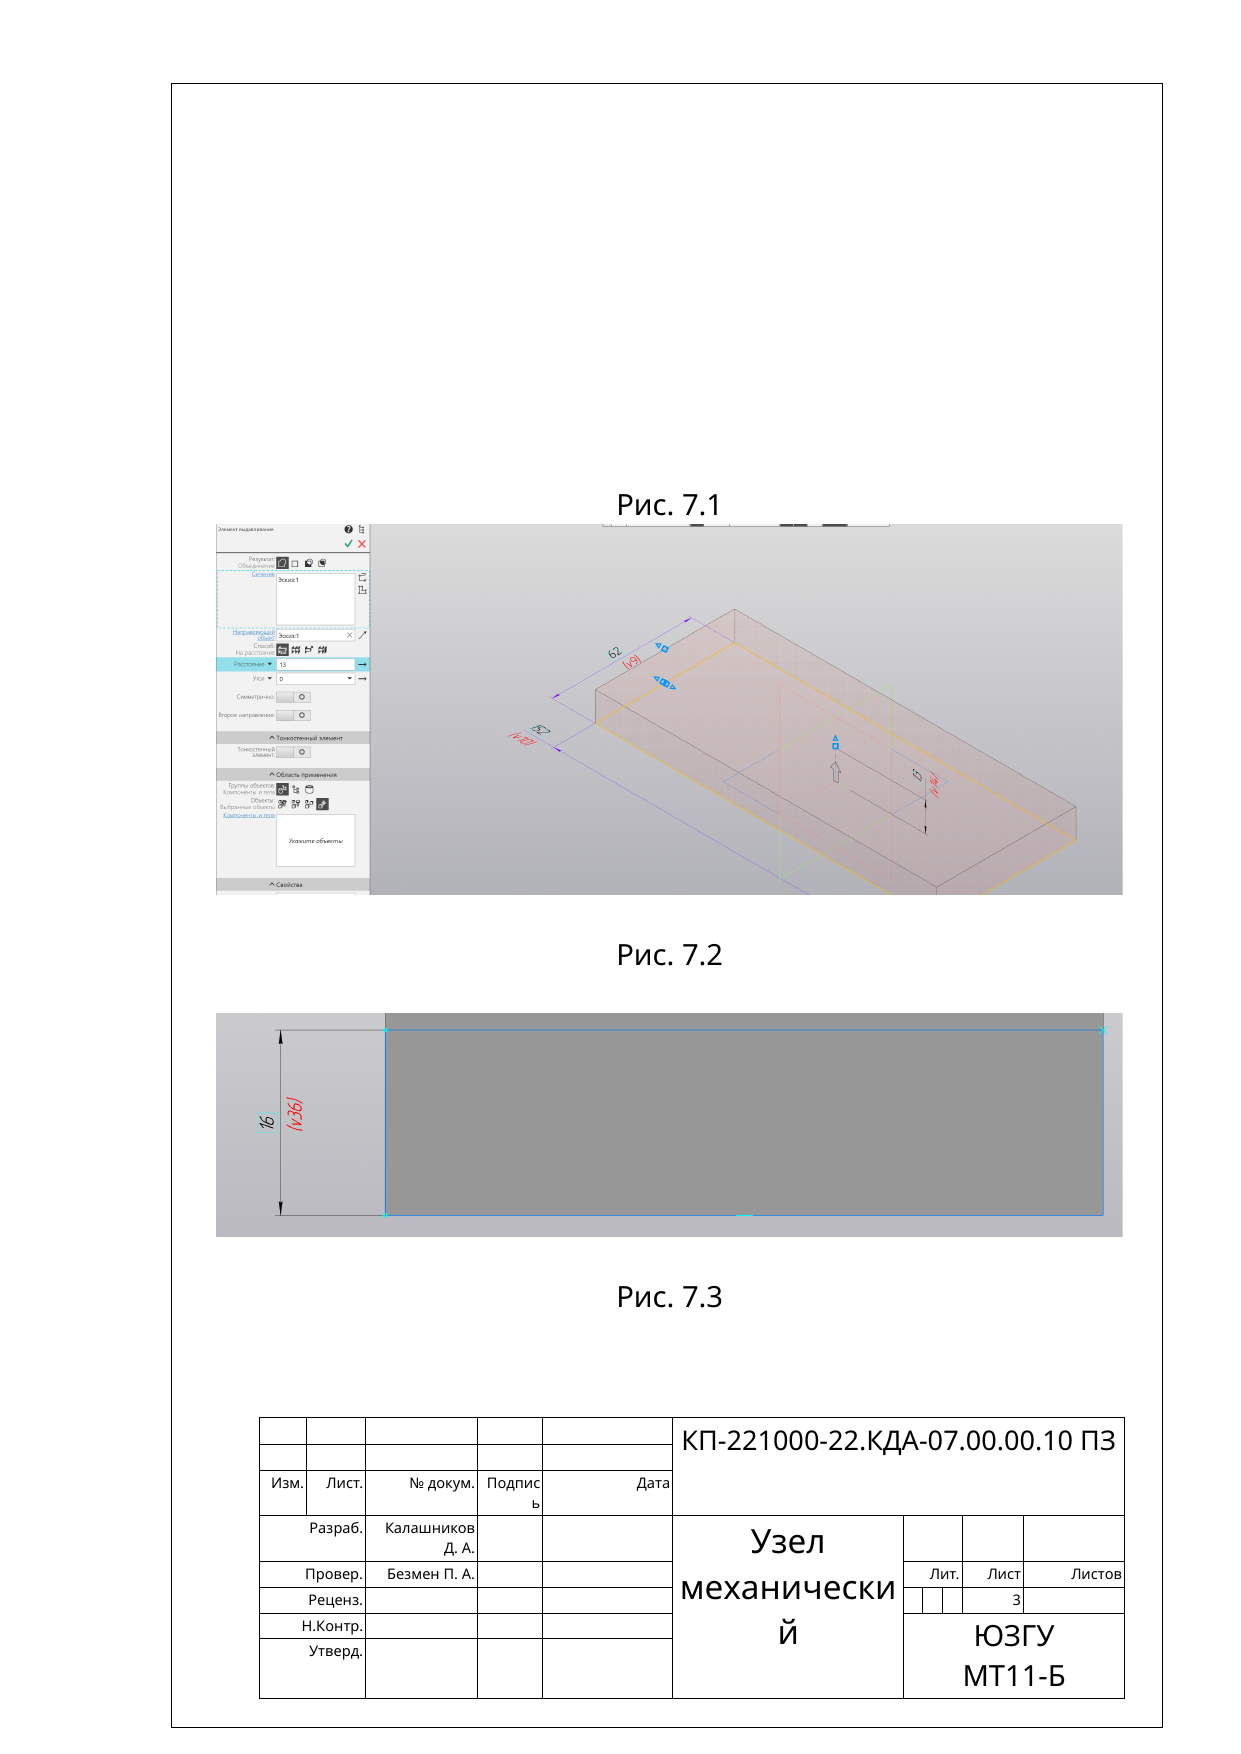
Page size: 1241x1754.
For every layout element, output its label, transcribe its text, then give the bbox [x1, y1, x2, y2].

text Рис. 7.1 [216, 485, 1123, 524]
picture [216, 524, 1123, 895]
picture [216, 1013, 1123, 1237]
text Рис. 7.3 [216, 1277, 1123, 1316]
text Рис. 7.2 [216, 934, 1123, 974]
